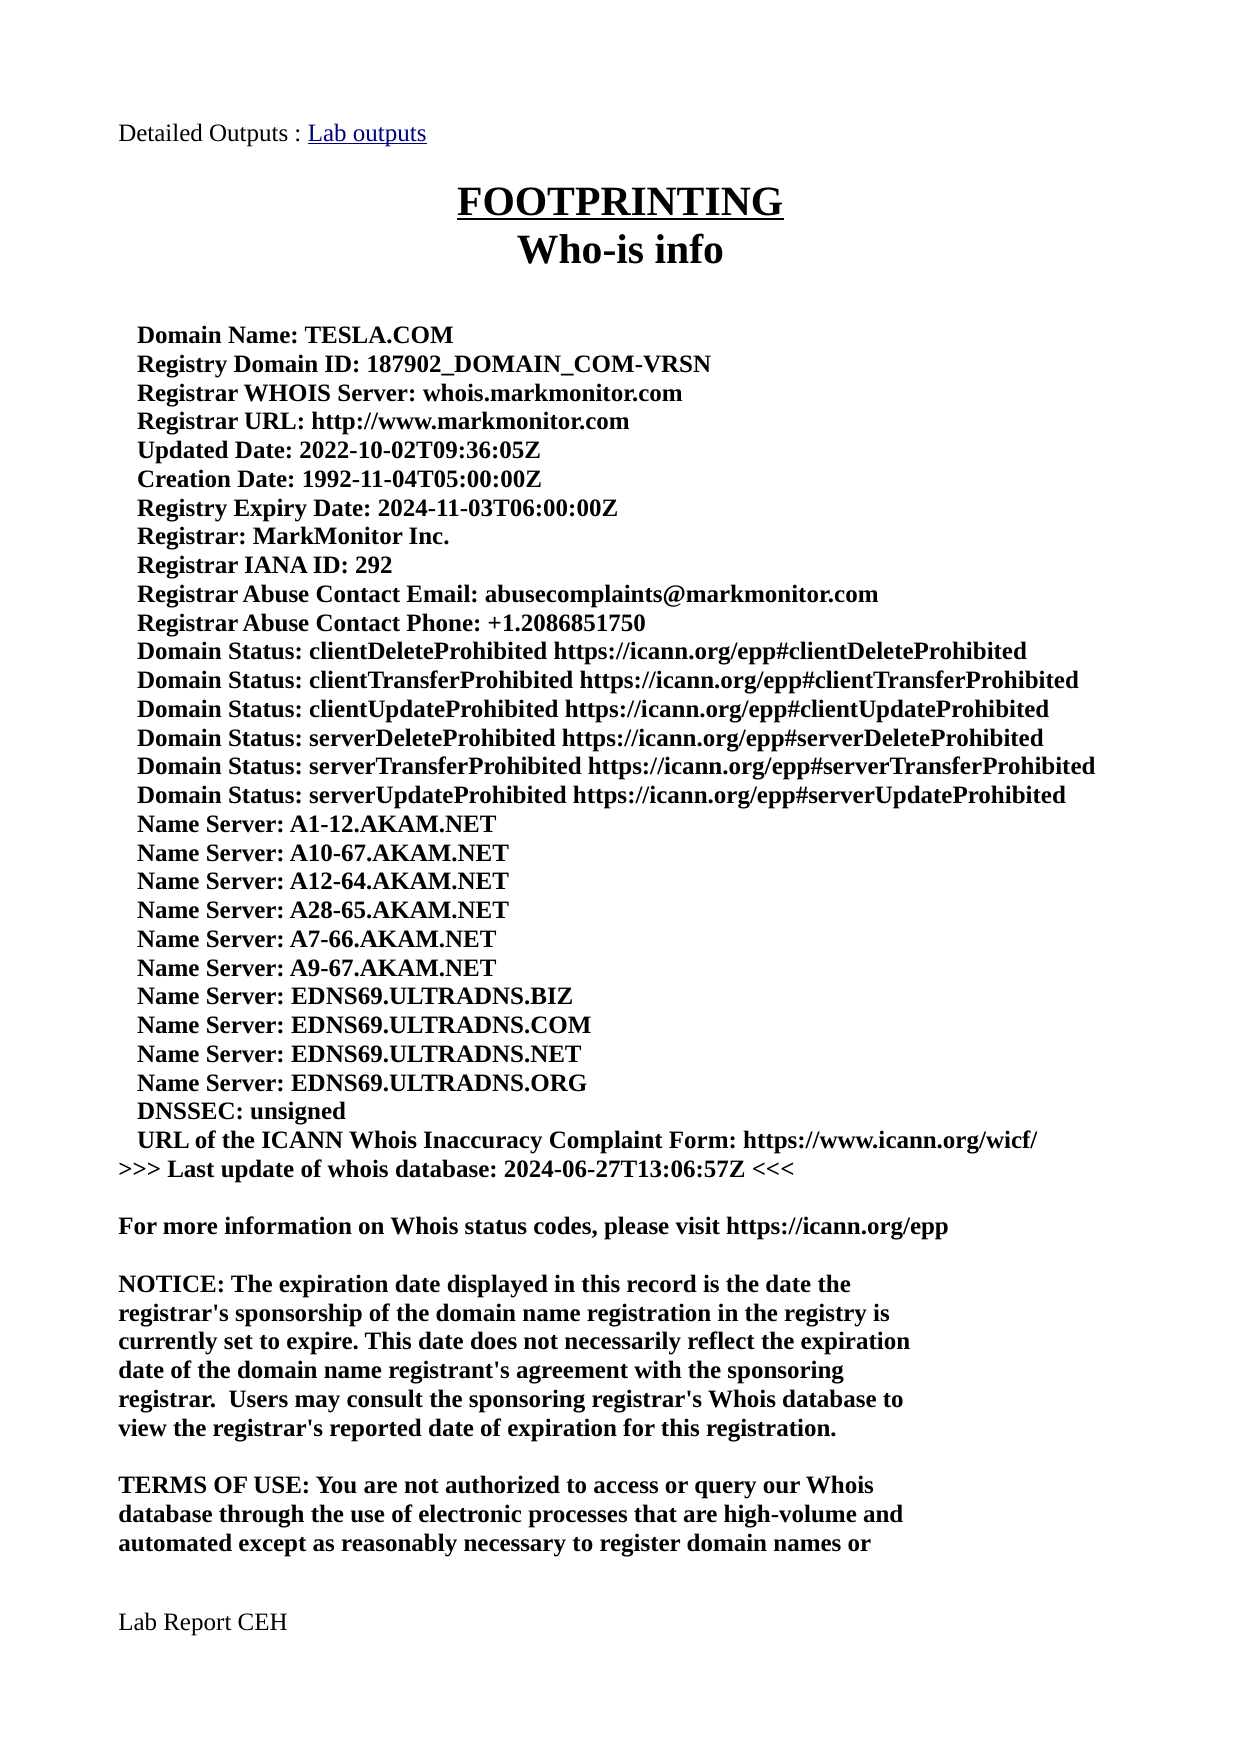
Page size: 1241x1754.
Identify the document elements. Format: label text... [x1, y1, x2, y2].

text registrar. Users may consult the sponsoring registrar's Whois database to [118, 1384, 1122, 1413]
text Domain Status: serverUpdateProhibited https://icann.org/epp#serverUpdateProhibited [118, 780, 1122, 809]
text Domain Status: serverDeleteProhibited https://icann.org/epp#serverDeleteProhibited [118, 723, 1122, 751]
text date of the domain name registrant's agreement with the sponsoring [118, 1355, 1122, 1384]
text Name Server: A9-67.AKAM.NET [118, 953, 1122, 981]
text Domain Status: clientDeleteProhibited https://icann.org/epp#clientDeleteProhibited [118, 636, 1122, 665]
text Domain Status: clientTransferProhibited https://icann.org/epp#clientTransferProhibited [118, 665, 1122, 694]
text URL of the ICANN Whois Inaccuracy Complaint Form: https://www.icann.org/wicf/ [118, 1125, 1122, 1154]
text FOOTPRINTING [118, 176, 1122, 224]
text Name Server: EDNS69.ULTRADNS.NET [118, 1039, 1122, 1068]
text Name Server: A10-67.AKAM.NET [118, 838, 1122, 866]
text Registrar: MarkMonitor Inc. [118, 521, 1122, 550]
text DNSSEC: unsigned [118, 1096, 1122, 1125]
text Registrar IANA ID: 292 [118, 550, 1122, 579]
text Registrar URL: http://www.markmonitor.com [118, 406, 1122, 435]
text TERMS OF USE: You are not authorized to access or query our Whois [118, 1470, 1122, 1499]
text database through the use of electronic processes that are high-volume and [118, 1499, 1122, 1528]
text Registrar Abuse Contact Email: abusecomplaints@markmonitor.com [118, 579, 1122, 608]
text For more information on Whois status codes, please visit https://icann.org/epp [118, 1211, 1122, 1240]
text automated except as reasonably necessary to register domain names or [118, 1528, 1122, 1556]
text Name Server: A12-64.AKAM.NET [118, 866, 1122, 895]
text >>> Last update of whois database: 2024-06-27T13:06:57Z <<< [118, 1154, 1122, 1183]
text Domain Status: serverTransferProhibited https://icann.org/epp#serverTransferProhibited [118, 751, 1122, 780]
text view the registrar's reported date of expiration for this registration. [118, 1413, 1122, 1441]
text currently set to expire. This date does not necessarily reflect the expiration [118, 1326, 1122, 1355]
text Registry Expiry Date: 2024-11-03T06:00:00Z [118, 493, 1122, 521]
text registrar's sponsorship of the domain name registration in the registry is [118, 1298, 1122, 1326]
text Name Server: EDNS69.ULTRADNS.ORG [118, 1068, 1122, 1096]
text Registry Domain ID: 187902_DOMAIN_COM-VRSN [118, 349, 1122, 378]
text Domain Name: TESLA.COM [118, 320, 1122, 349]
text Name Server: A1-12.AKAM.NET [118, 809, 1122, 838]
text Who-is info [118, 224, 1122, 272]
text Domain Status: clientUpdateProhibited https://icann.org/epp#clientUpdateProhibited [118, 694, 1122, 723]
text Creation Date: 1992-11-04T05:00:00Z [118, 464, 1122, 493]
text NOTICE: The expiration date displayed in this record is the date the [118, 1269, 1122, 1298]
text Name Server: EDNS69.ULTRADNS.BIZ [118, 981, 1122, 1010]
text Updated Date: 2022-10-02T09:36:05Z [118, 435, 1122, 464]
text Name Server: EDNS69.ULTRADNS.COM [118, 1010, 1122, 1039]
text Name Server: A28-65.AKAM.NET [118, 895, 1122, 924]
text Registrar Abuse Contact Phone: +1.2086851750 [118, 608, 1122, 636]
text Name Server: A7-66.AKAM.NET [118, 924, 1122, 953]
text Registrar WHOIS Server: whois.markmonitor.com [118, 378, 1122, 406]
